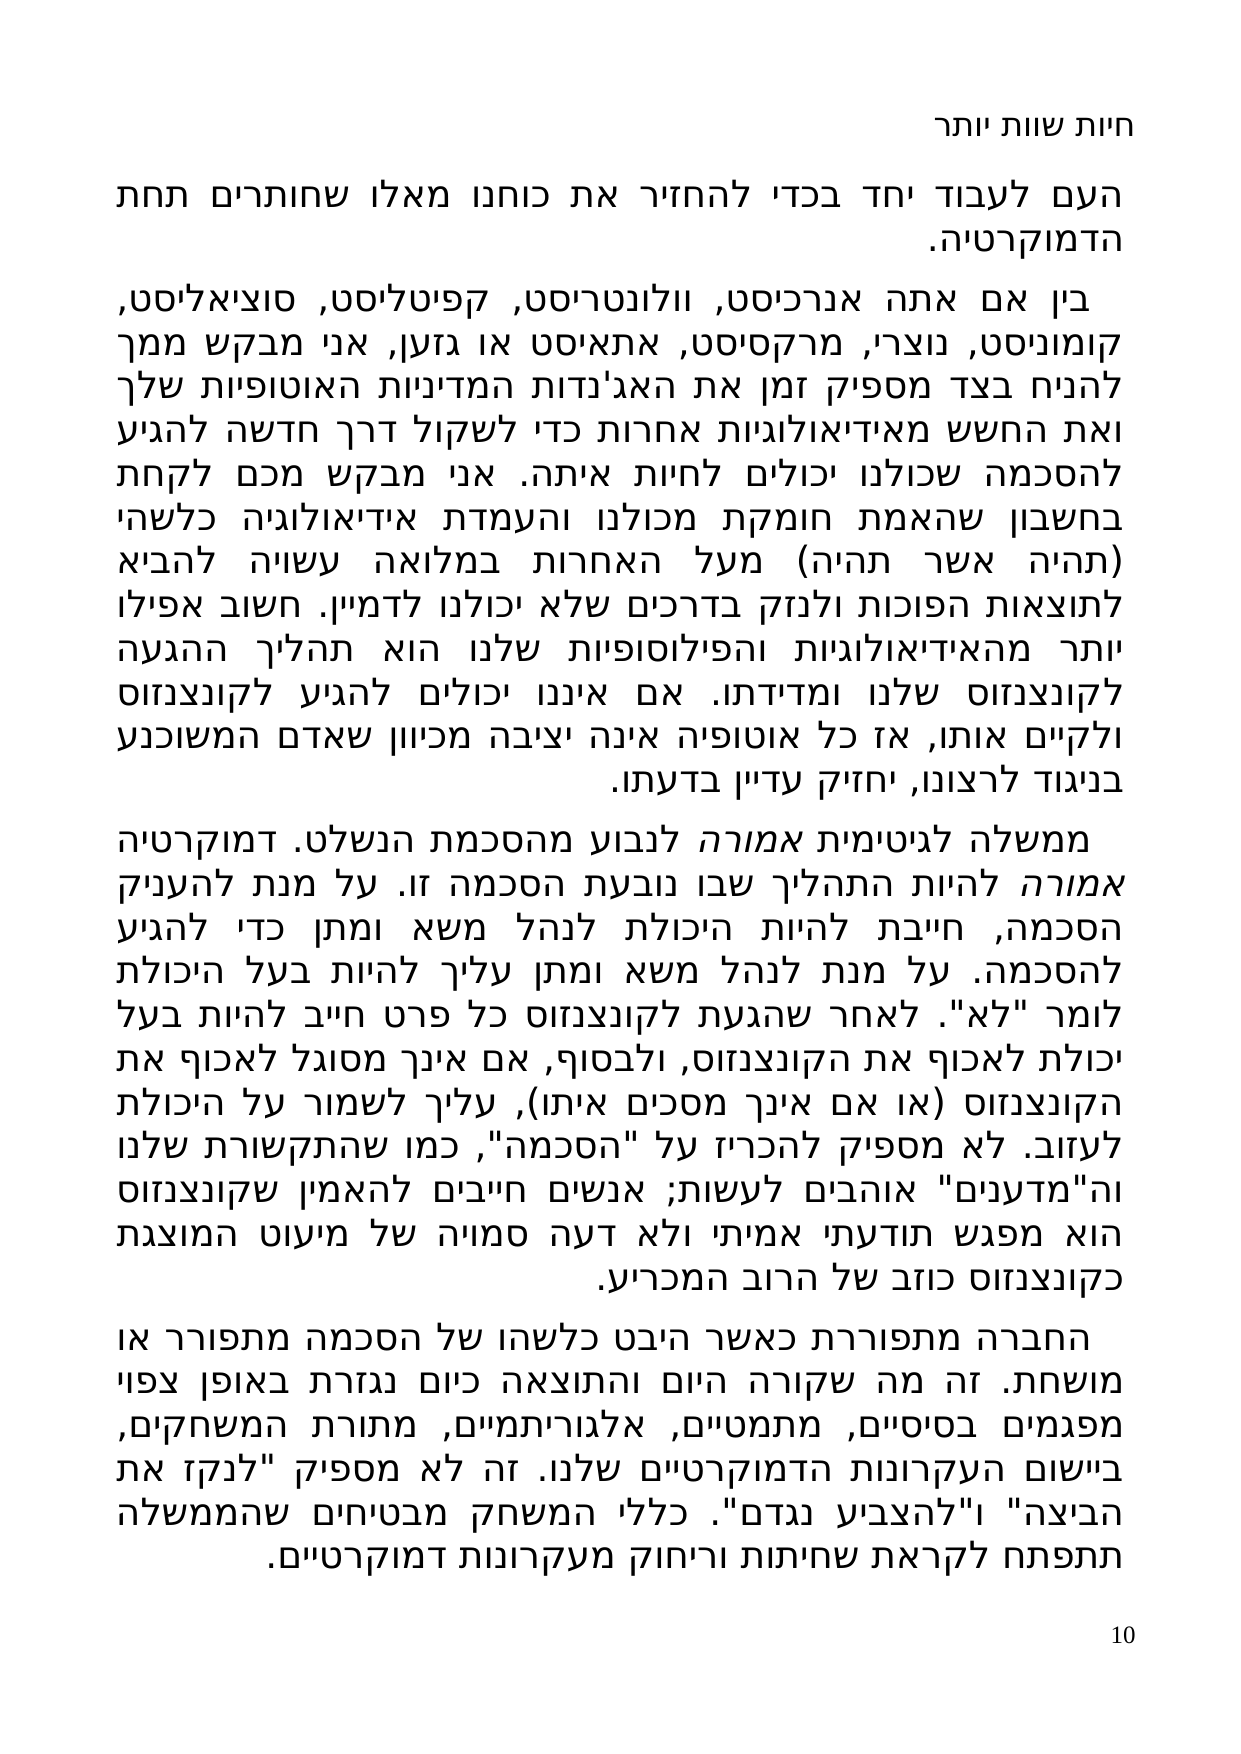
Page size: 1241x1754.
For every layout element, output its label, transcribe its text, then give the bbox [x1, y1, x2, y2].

text בין אם אתה אנרכיסט, וולונטריסט, קפיטליסט, סוציאליסט, קומוניסט, נוצרי, מרקסיסט, אתאיסט או גזען, אני מבקש ממך להניח בצד מספיק זמן את האג'נדות המדיניות האוטופיות שלך ואת החשש מאידיאולוגיות אחרות כדי לשקול דרך חדשה להגיע להסכמה שכולנו יכולים לחיות איתה. אני מבקש מכם לקחת בחשבון שהאמת חומקת מכולנו והעמדת אידיאולוגיה כלשהי (תהיה אשר תהיה) מעל האחרות במלואה עשויה להביא לתוצאות הפוכות ולנזק בדרכים שלא יכולנו לדמיין. חשוב אפילו יותר מהאידיאולוגיות והפילוסופיות שלנו הוא תהליך ההגעה לקונצנזוס שלנו ומדידתו. אם איננו יכולים להגיע לקונצנזוס ולקיים אותו, אז כל אוטופיה אינה יציבה מכיוון שאדם המשוכנע בניגוד לרצונו, יחזיק עדיין בדעתו. [116, 276, 1124, 801]
text החברה מתפוררת כאשר היבט כלשהו של הסכמה מתפורר או מושחת. זה מה שקורה היום והתוצאה כיום נגזרת באופן צפוי מפגמים בסיסיים, מתמטיים, אלגוריתמיים, מתורת המשחקים, ביישום העקרונות הדמוקרטיים שלנו. זה לא מספיק "לנקז את הביצה" ו"להצביע נגדם". כללי המשחק מבטיחים שהממשלה תתפתח לקראת שחיתות וריחוק מעקרונות דמוקרטיים. [116, 1315, 1124, 1577]
text המשבר העומד בפנינו כיום הוא משבר בתהליך פתרון המחלוקת הקיים שלנו, בתהליך ה"דמוקרטי" שלנו. אנחנו כבר לא סומכים על התהליכים הפוליטיים שלנו להגיע להסכמה בדרכי שלום. הבחירות שלנו הפכו לבחירה בין רע לגרוע או בין מטומטם למטומטם יותר. מחצית מהאוכלוסייה לא סומכת על כך שהקולות נספרים במדויק. סקר שפרסמתי בטוויטר העלה כי למעלה מ-14% מתוך 533 הנשאלים מודים בפומבי שהם מוכנים לסייע בזיוף בקלפי אם היתה להם ההזדמנות, ולמעלה מ-20% יתמכו בזיוף בחירות לפחות בחלק מהזמן. חברות התקשורת והמדיה החברתית הגדולות מצנזרות באופן פעיל את הנשיא המכהן וכתבות לא נוחות מבחינה פוליטית. אנו, העם, איבדנו את השליטה בממשלתנו שנתפסה על ידי מיעוט אליטיסטי המושך בחוטים מאחורי הקלעים. אליטה זו יכולה להישאר בשליטה רק על ידי חרחור איבה ומניעת בניית קונצנזוס. עלינו העם לעבוד יחד בכדי להחזיר את כוחנו מאלו שחותרים תחת הדמוקרטיה. [116, 172, 1124, 260]
text ממשלה לגיטימית אמורה לנבוע מהסכמת הנשלט. דמוקרטיה אמורה להיות התהליך שבו נובעת הסכמה זו. על מנת להעניק הסכמה, חייבת להיות היכולת לנהל משא ומתן כדי להגיע להסכמה. על מנת לנהל משא ומתן עליך להיות בעל היכולת לומר "לא". לאחר שהגעת לקונצנזוס כל פרט חייב להיות בעל יכולת לאכוף את הקונצנזוס, ולבסוף, אם אינך מסוגל לאכוף את הקונצנזוס (או אם אינך מסכים איתו), עליך לשמור על היכולת לעזוב. לא מספיק להכריז על "הסכמה", כמו שהתקשורת שלנו וה"מדענים" אוהבים לעשות; אנשים חייבים להאמין שקונצנזוס הוא מפגש תודעתי אמיתי ולא דעה סמויה של מיעוט המוצגת כקונצנזוס כוזב של הרוב המכריע. [116, 817, 1124, 1299]
